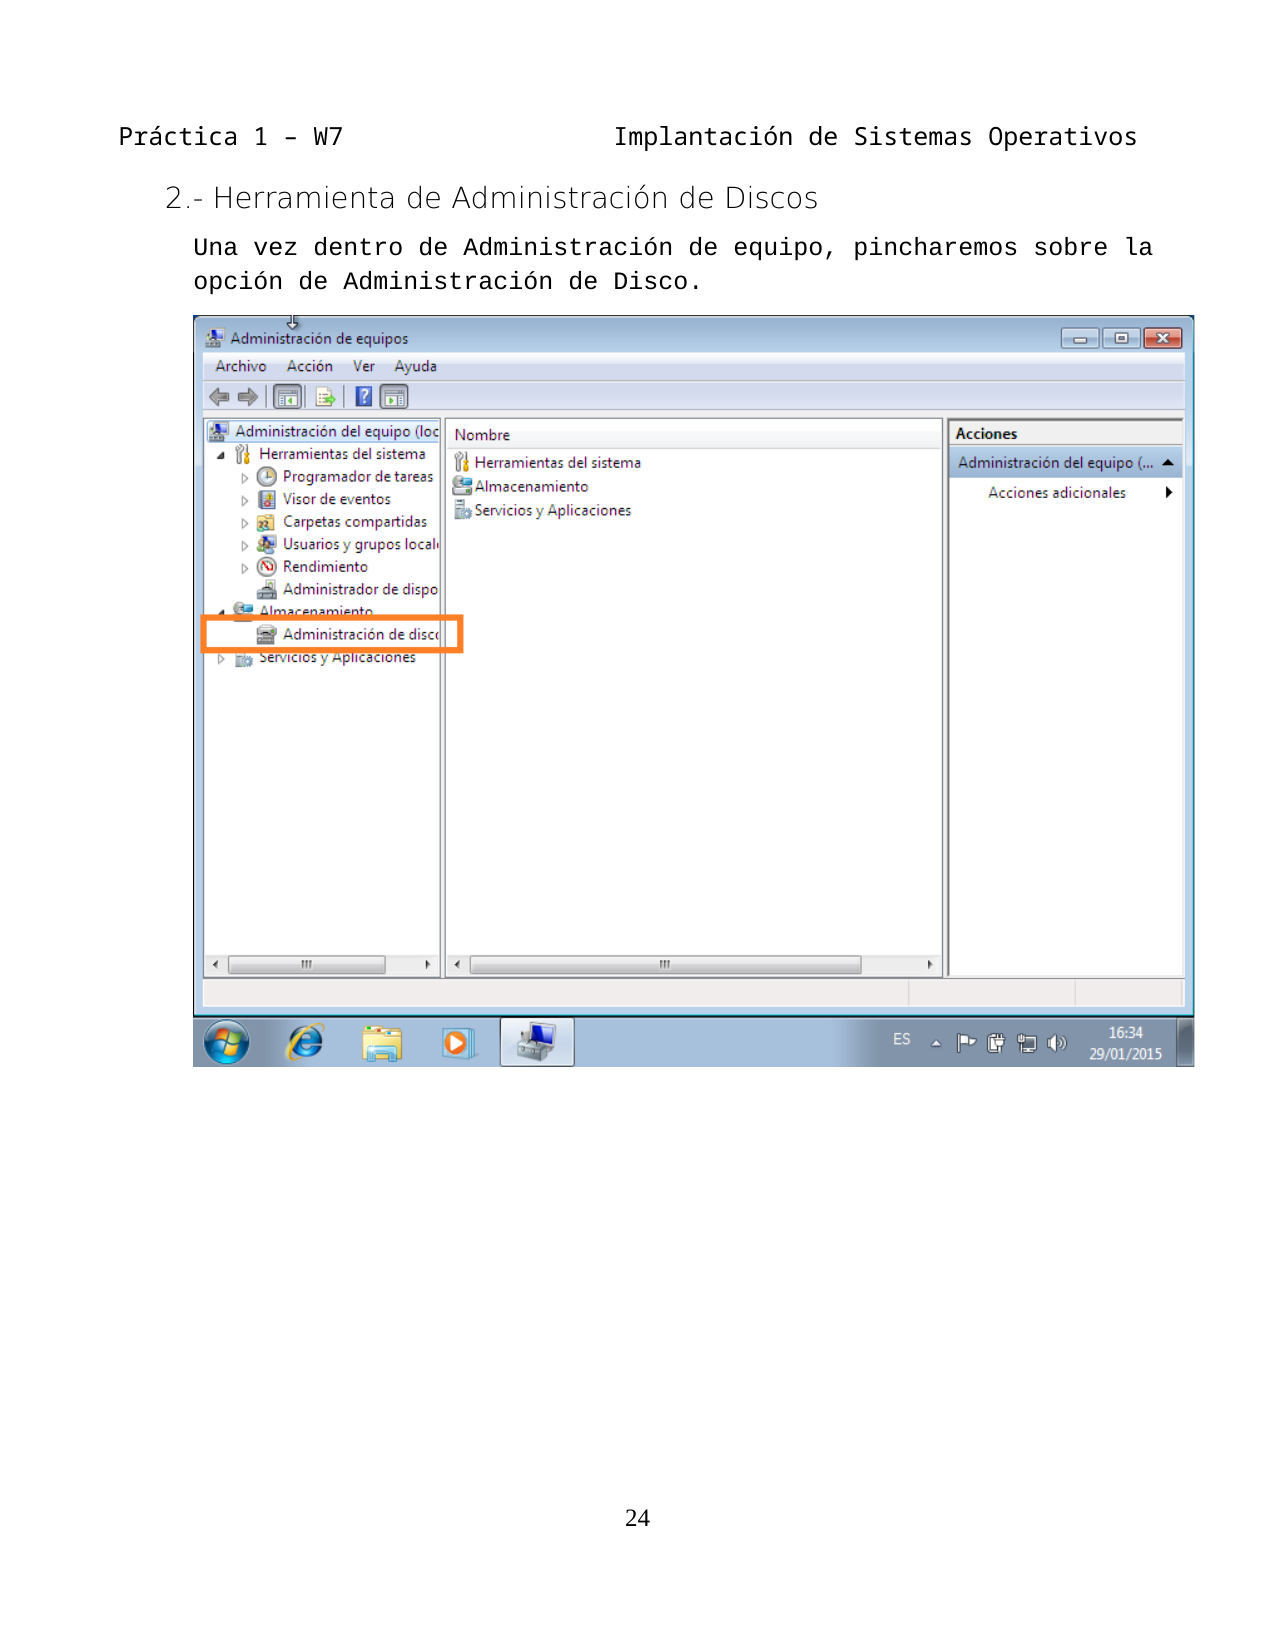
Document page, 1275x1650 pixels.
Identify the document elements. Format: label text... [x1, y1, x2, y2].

list Una vez dentro de Administración de equipo, pincharemos sobre la opción de Administración de Disco. [156, 235, 1157, 297]
list Herramienta de Administración de Discos [156, 182, 1157, 216]
picture [193, 315, 1195, 1067]
